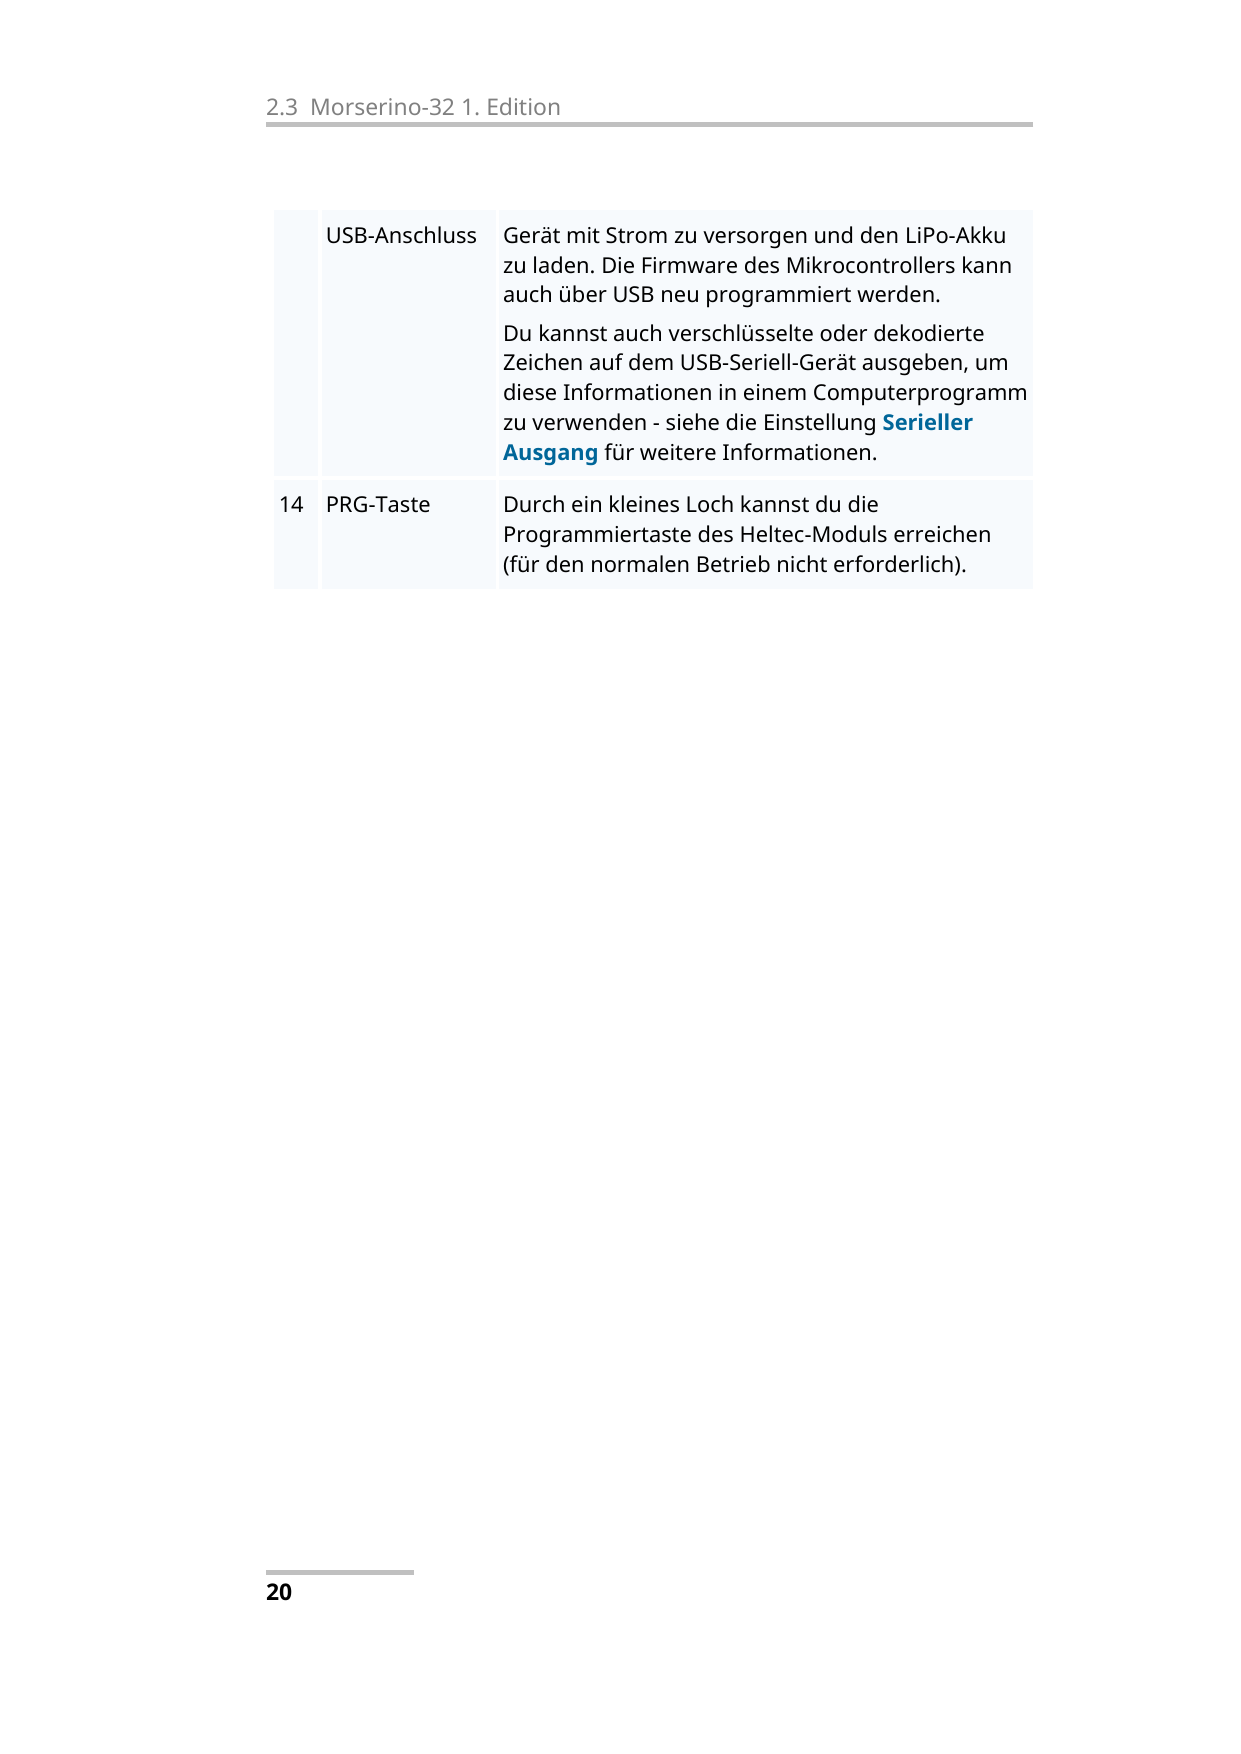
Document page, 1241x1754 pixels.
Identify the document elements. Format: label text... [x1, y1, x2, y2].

table_cell Gerät mit Strom zu versorgen und den LiPo-Akku zu laden. Die Firmware des Mikrocontrollers kann auch über USB neu programmiert werden. Du kannst auch verschlüsselte oder dekodierte Zeichen auf dem USB-Seriell-Gerät ausgeben, um diese Informationen in einem Computerprogramm zu verwenden - siehe die Einstellung Serieller Ausgang für weitere Informationen. [499, 210, 1033, 476]
table_cell PRG-Taste [322, 480, 496, 589]
table_cell [274, 210, 318, 476]
table_cell Durch ein kleines Loch kannst du die Programmiertaste des Heltec-Moduls erreichen (für den normalen Betrieb nicht erforderlich). [499, 480, 1033, 589]
table_cell 14 [274, 480, 318, 589]
table_cell USB-Anschluss [322, 210, 496, 476]
